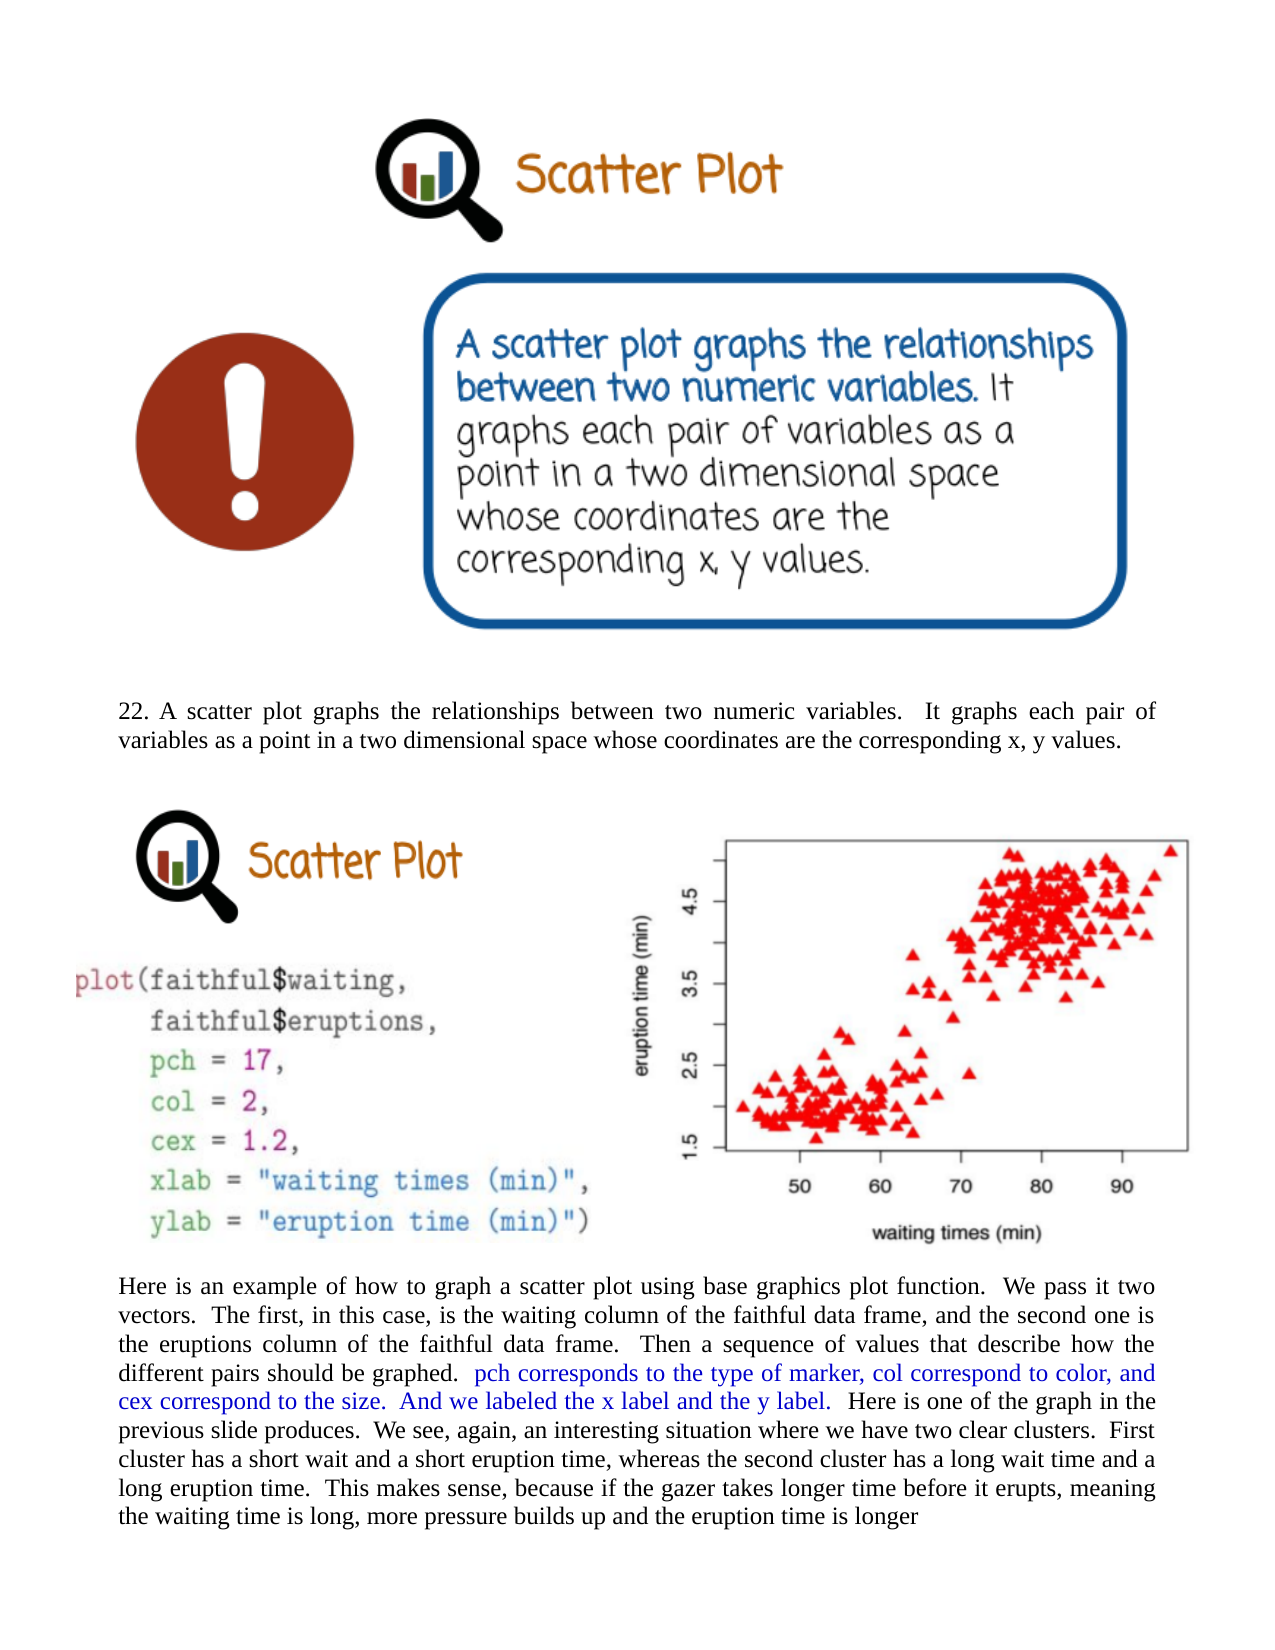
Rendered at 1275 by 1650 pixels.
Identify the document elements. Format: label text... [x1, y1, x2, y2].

picture [619, 824, 1215, 1252]
text Here is an example of how to graph a scatter plot using base graphics plot function. We pass it two vectors. The first, in this case, is the waiting column of the faithful data frame, and the second one is the eruptions column of the faithful data frame. Then a sequence of values that describe how the different pairs should be graphed. pch corresponds to the type of marker, col correspond to color, and cex correspond to the size. And we labeled the x label and the y label. Here is one of the graph in the previous slide produces. We see, again, an interesting situation where we have two clear clusters. First cluster has a short wait and a short eruption time, whereas the second cluster has a long wait time and a long eruption time. This makes sense, because if the gazer takes longer time before it erupts, meaning the waiting time is long, more pressure builds up and the eruption time is longer [118, 1271, 1157, 1530]
picture [76, 800, 592, 1243]
text 22. A scatter plot graphs the relationships between two numeric variables. It graphs each pair of variables as a point in a two dimensional space whose coordinates are the corresponding x, y values. [118, 696, 1157, 754]
picture [118, 118, 1157, 639]
